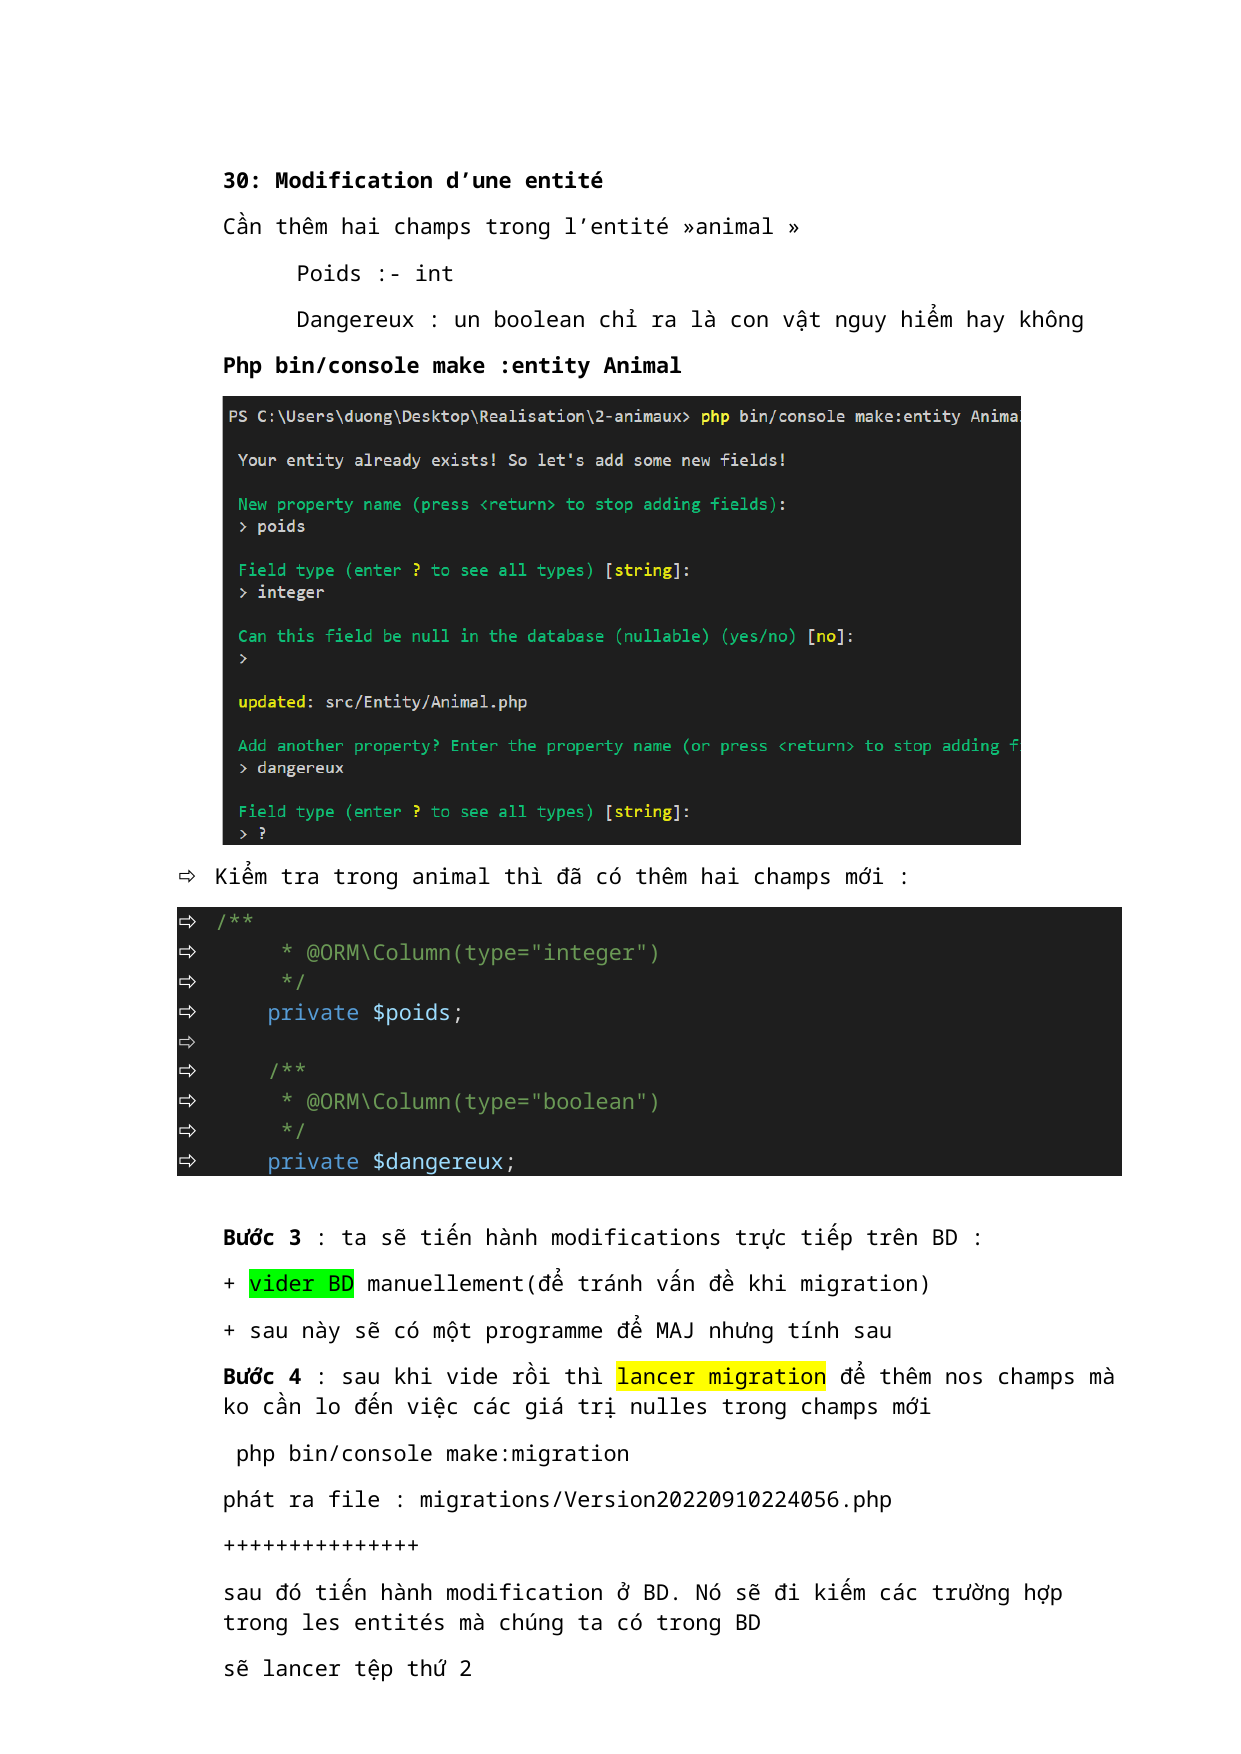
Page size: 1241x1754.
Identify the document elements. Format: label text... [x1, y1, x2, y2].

list + vider BD manuellement(để tránh vấn đề khi migration) [223, 1268, 1122, 1298]
list sẽ lancer tệp thứ 2 [223, 1653, 1122, 1683]
list Cần thêm hai champs trong l’entité »animal » [223, 211, 1122, 241]
list private $poids; [177, 997, 1122, 1027]
list /** [177, 907, 1122, 937]
list php bin/console make:migration [223, 1438, 1122, 1467]
list sau đó tiến hành modification ở BD. Nó sẽ đi kiếm các trường hợp trong les entités mà chúng ta có trong BD [223, 1577, 1122, 1637]
list Dangereux : un boolean chỉ ra là con vật nguy hiểm hay không [223, 304, 1122, 334]
list * @ORM\Column(type="integer") [177, 937, 1122, 967]
list * @ORM\Column(type="boolean") [177, 1086, 1122, 1116]
list Poids :- int [223, 257, 1122, 287]
list 30: Modification d’une entité [223, 164, 1122, 194]
list Kiểm tra trong animal thì đã có thêm hai champs mới : [177, 861, 1122, 891]
list Bước 4 : sau khi vide rồi thì lancer migration để thêm nos champs mà ko cần lo đến việc các giá trị nulles trong champs mới [223, 1361, 1122, 1421]
list */ [177, 1116, 1122, 1146]
list Bước 3 : ta sẽ tiến hành modifications trực tiếp trên BD : [223, 1222, 1122, 1252]
list private $dangereux; [177, 1146, 1122, 1176]
list + sau này sẽ có một programme để MAJ nhưng tính sau [223, 1315, 1122, 1345]
list /** [177, 1056, 1122, 1086]
list Php bin/console make :entity Animal [223, 350, 1122, 380]
list phát ra file : migrations/Version20220910224056.php [223, 1484, 1122, 1514]
list */ [177, 967, 1122, 997]
list +++++++++++++++ [223, 1531, 1122, 1560]
